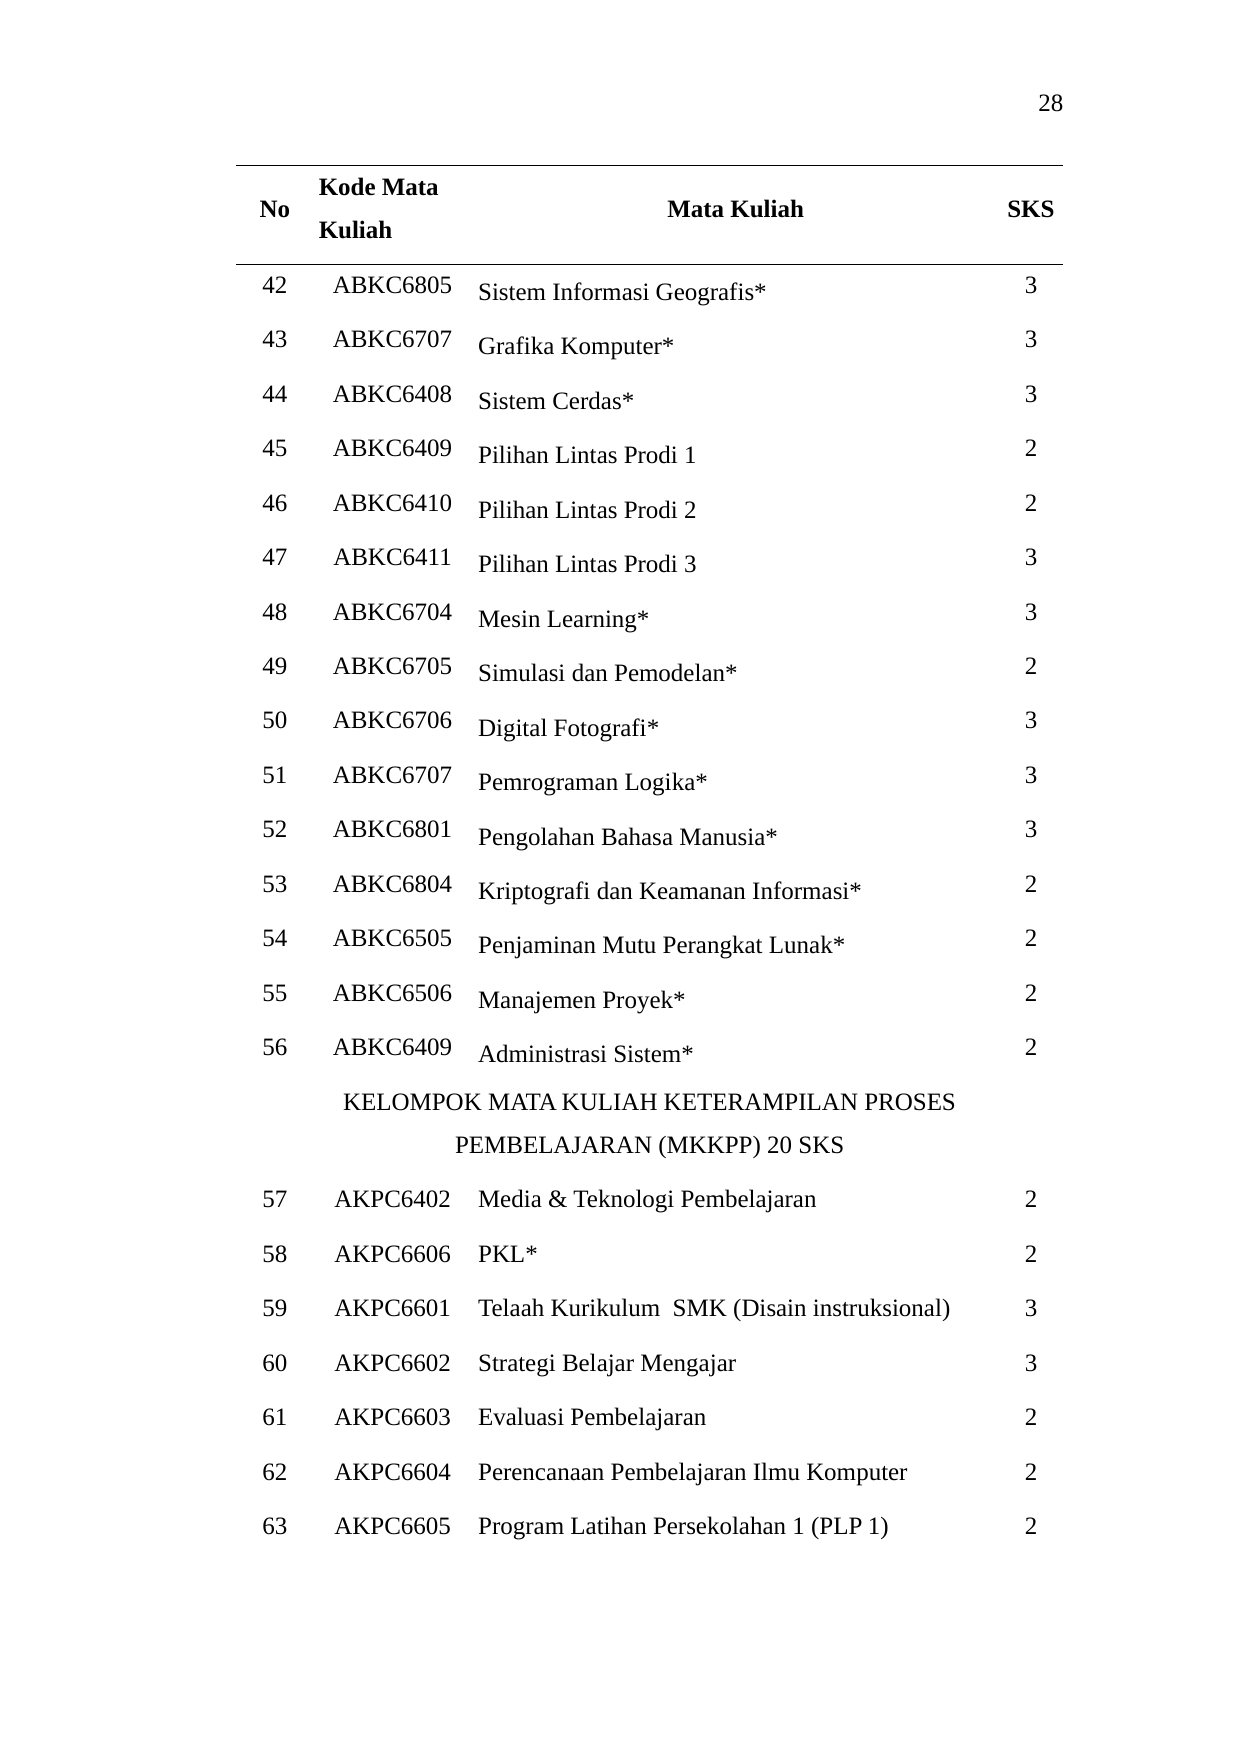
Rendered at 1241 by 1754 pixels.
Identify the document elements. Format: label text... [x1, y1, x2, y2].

table_cell AKPC6603 [313, 1397, 472, 1451]
table_cell Sistem Informasi Geografis* [472, 265, 999, 318]
table_cell 3 [999, 265, 1063, 318]
table_cell 58 [236, 1233, 313, 1288]
table_cell Sistem Cerdas* [472, 373, 999, 427]
table_cell PKL* [472, 1233, 999, 1288]
table_cell Perencanaan Pembelajaran Ilmu Komputer [472, 1451, 999, 1506]
table_cell AKPC6606 [313, 1233, 472, 1288]
table_cell 2 [999, 1179, 1063, 1233]
table_cell Manajemen Proyek* [472, 972, 999, 1027]
table_cell AKPC6601 [313, 1288, 472, 1342]
table_cell ABKC6707 [313, 319, 472, 373]
table_header No [236, 166, 313, 264]
table_cell 3 [999, 1288, 1063, 1342]
table_cell 2 [999, 482, 1063, 536]
table_cell Media & Teknologi Pembelajaran [472, 1179, 999, 1233]
table_cell 3 [999, 591, 1063, 645]
table_cell ABKC6505 [313, 918, 472, 972]
table_cell Pemrograman Logika* [472, 754, 999, 809]
table_cell Digital Fotografi* [472, 700, 999, 754]
table_cell 3 [999, 319, 1063, 373]
table_cell ABKC6408 [313, 373, 472, 427]
table_cell ABKC6804 [313, 863, 472, 918]
table_cell 2 [999, 863, 1063, 918]
table_cell 3 [999, 1342, 1063, 1397]
table_cell AKPC6402 [313, 1179, 472, 1233]
table_cell ABKC6409 [313, 1027, 472, 1081]
table_cell 51 [236, 754, 313, 809]
table_cell 47 [236, 536, 313, 591]
table_cell AKPC6602 [313, 1342, 472, 1397]
table_cell 3 [999, 809, 1063, 863]
table_cell 2 [999, 1027, 1063, 1081]
table_cell 57 [236, 1179, 313, 1233]
table_cell KELOMPOK MATA KULIAH KETERAMPILAN PROSES PEMBELAJARAN (MKKPP) 20 SKS [236, 1081, 1063, 1179]
table_cell 56 [236, 1027, 313, 1081]
table_cell Administrasi Sistem* [472, 1027, 999, 1081]
table_cell 2 [999, 1397, 1063, 1451]
table_cell 2 [999, 1451, 1063, 1506]
table_cell 53 [236, 863, 313, 918]
table_cell Telaah Kurikulum SMK (Disain instruksional) [472, 1288, 999, 1342]
table_cell 50 [236, 700, 313, 754]
table_header SKS [999, 166, 1063, 264]
table_cell 2 [999, 428, 1063, 482]
table_cell Program Latihan Persekolahan 1 (PLP 1) [472, 1506, 999, 1560]
table_cell 2 [999, 645, 1063, 700]
table_cell ABKC6705 [313, 645, 472, 700]
table_cell 60 [236, 1342, 313, 1397]
table_cell 59 [236, 1288, 313, 1342]
table_cell ABKC6411 [313, 536, 472, 591]
table_cell ABKC6805 [313, 265, 472, 318]
table_cell 42 [236, 265, 313, 318]
table_cell 48 [236, 591, 313, 645]
table_header Mata Kuliah [472, 166, 999, 264]
table_cell 44 [236, 373, 313, 427]
table_cell Kriptografi dan Keamanan Informasi* [472, 863, 999, 918]
table_cell Simulasi dan Pemodelan* [472, 645, 999, 700]
table_cell AKPC6604 [313, 1451, 472, 1506]
table_cell Pilihan Lintas Prodi 2 [472, 482, 999, 536]
table_cell 2 [999, 918, 1063, 972]
table_cell ABKC6706 [313, 700, 472, 754]
table_cell ABKC6506 [313, 972, 472, 1027]
table_cell ABKC6707 [313, 754, 472, 809]
table_cell Penjaminan Mutu Perangkat Lunak* [472, 918, 999, 972]
table_cell Evaluasi Pembelajaran [472, 1397, 999, 1451]
table_cell 52 [236, 809, 313, 863]
table_cell 2 [999, 1506, 1063, 1560]
table_cell 54 [236, 918, 313, 972]
table_cell 3 [999, 700, 1063, 754]
table_cell Pilihan Lintas Prodi 1 [472, 428, 999, 482]
table_cell 45 [236, 428, 313, 482]
table_cell 2 [999, 1233, 1063, 1288]
table_cell ABKC6704 [313, 591, 472, 645]
table_cell 46 [236, 482, 313, 536]
table_cell 3 [999, 536, 1063, 591]
table_cell Mesin Learning* [472, 591, 999, 645]
table_cell 3 [999, 373, 1063, 427]
table_cell 3 [999, 754, 1063, 809]
table_cell Pilihan Lintas Prodi 3 [472, 536, 999, 591]
table_cell 43 [236, 319, 313, 373]
table_header Kode Mata Kuliah [313, 166, 472, 264]
table_cell 49 [236, 645, 313, 700]
table_cell 61 [236, 1397, 313, 1451]
table_cell Pengolahan Bahasa Manusia* [472, 809, 999, 863]
table_cell ABKC6410 [313, 482, 472, 536]
table_cell 2 [999, 972, 1063, 1027]
table_cell ABKC6409 [313, 428, 472, 482]
table_cell 62 [236, 1451, 313, 1506]
table_cell Grafika Komputer* [472, 319, 999, 373]
table_cell ABKC6801 [313, 809, 472, 863]
table_cell 63 [236, 1506, 313, 1560]
table_cell 55 [236, 972, 313, 1027]
table_cell Strategi Belajar Mengajar [472, 1342, 999, 1397]
table_cell AKPC6605 [313, 1506, 472, 1560]
